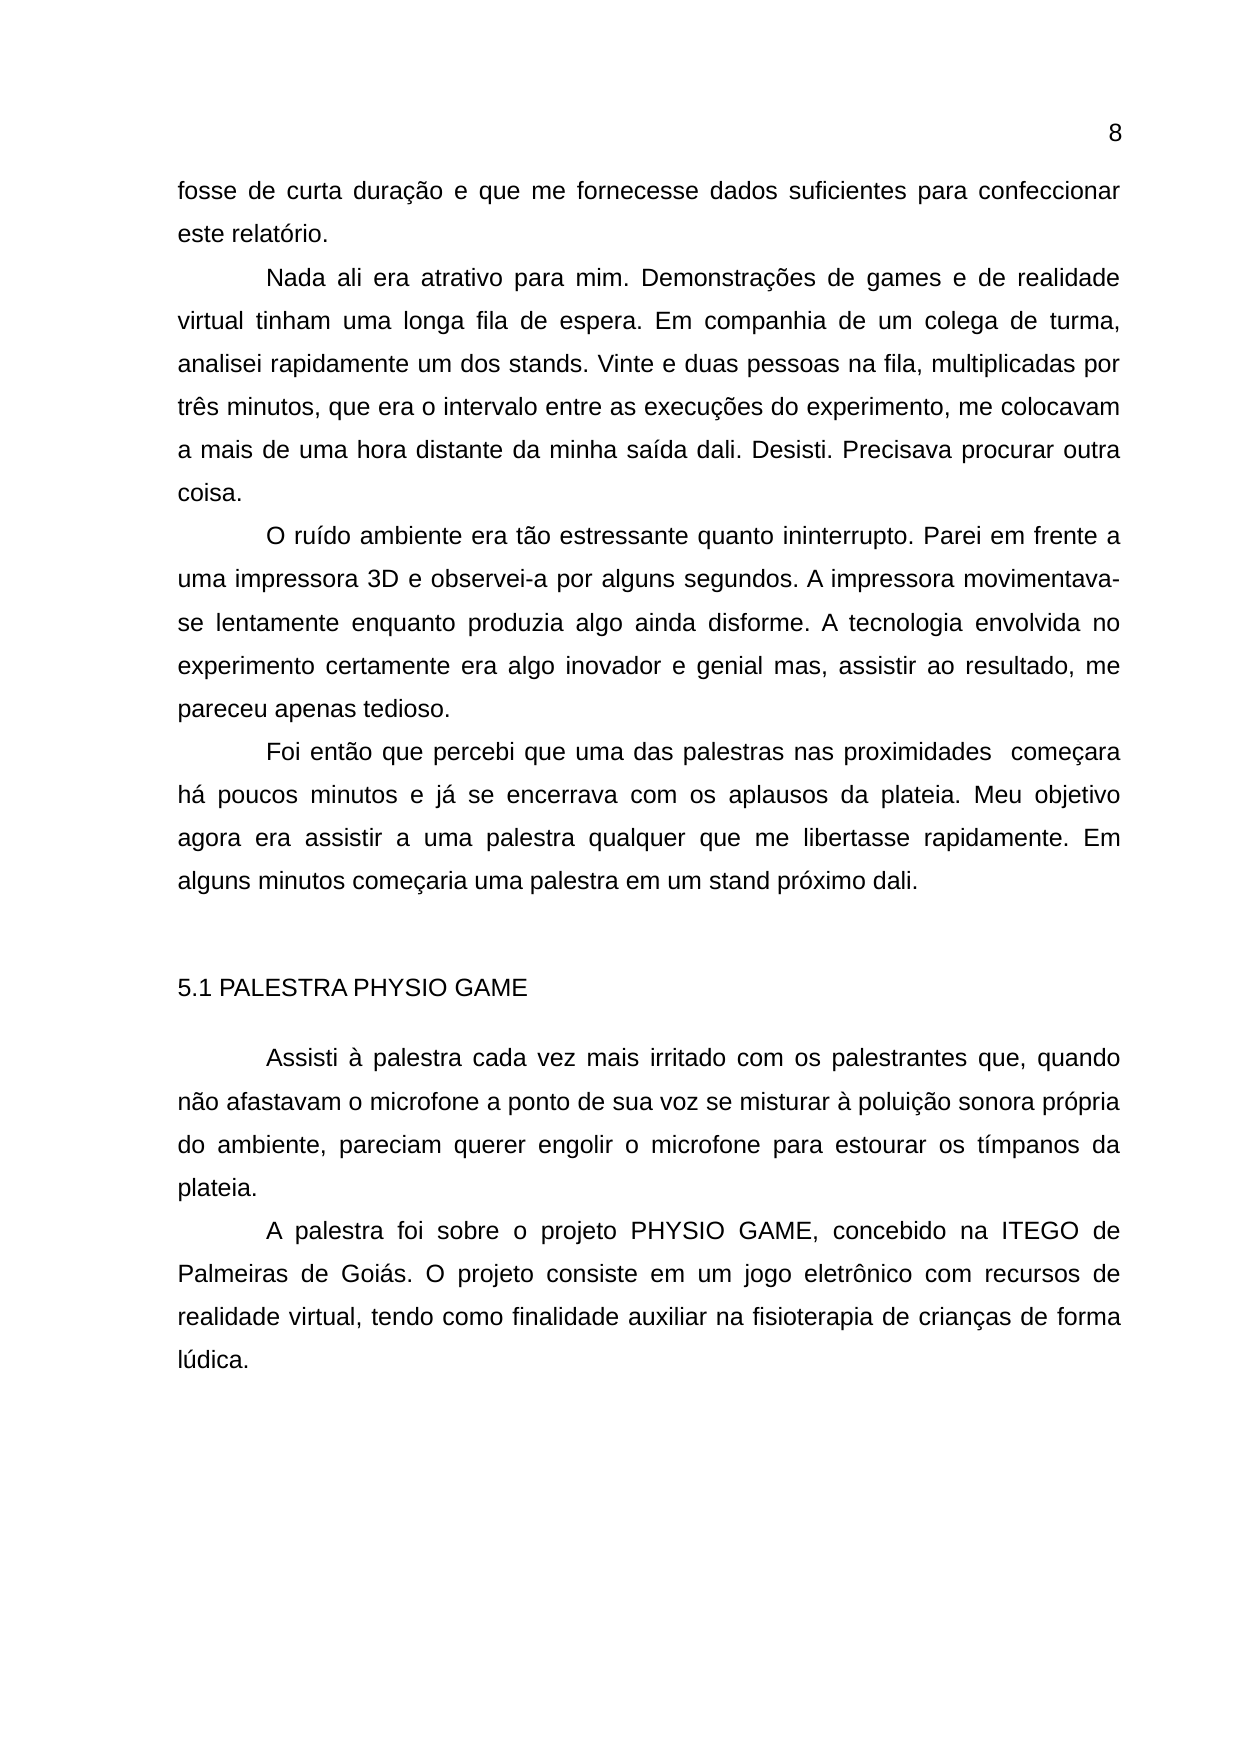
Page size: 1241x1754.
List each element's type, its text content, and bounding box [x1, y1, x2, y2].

text Nada ali era atrativo para mim. Demonstrações de games e de realidade virtual tinham uma longa fila de espera. Em companhia de um colega de turma, analisei rapidamente um dos stands. Vinte e duas pessoas na fila, multiplicadas por três minutos, que era o intervalo entre as execuções do experimento, me colocavam a mais de uma hora distante da minha saída dali. Desisti. Precisava procurar outra coisa. [177, 263, 1122, 507]
subtitle PALESTRA PHYSIO GAME [177, 973, 1122, 1002]
text O ruído ambiente era tão estressante quanto ininterrupto. Parei em frente a uma impressora 3D e observei-a por alguns segundos. A impressora movimentava-se lentamente enquanto produzia algo ainda disforme. A tecnologia envolvida no experimento certamente era algo inovador e genial mas, assistir ao resultado, me pareceu apenas tedioso. [177, 521, 1122, 723]
text Assisti à palestra cada vez mais irritado com os palestrantes que, quando não afastavam o microfone a ponto de sua voz se misturar à poluição sonora própria do ambiente, pareciam querer engolir o microfone para estourar os tímpanos da plateia. [177, 1043, 1122, 1202]
text Foi então que percebi que uma das palestras nas proximidades começara há poucos minutos e já se encerrava com os aplausos da plateia. Meu objetivo agora era assistir a uma palestra qualquer que me libertasse rapidamente. Em alguns minutos começaria uma palestra em um stand próximo dali. [177, 737, 1122, 895]
text fosse de curta duração e que me fornecesse dados suficientes para confeccionar este relatório. [177, 176, 1122, 248]
text A palestra foi sobre o projeto PHYSIO GAME, concebido na ITEGO de Palmeiras de Goiás. O projeto consiste em um jogo eletrônico com recursos de realidade virtual, tendo como finalidade auxiliar na fisioterapia de crianças de forma lúdica. [177, 1216, 1122, 1374]
